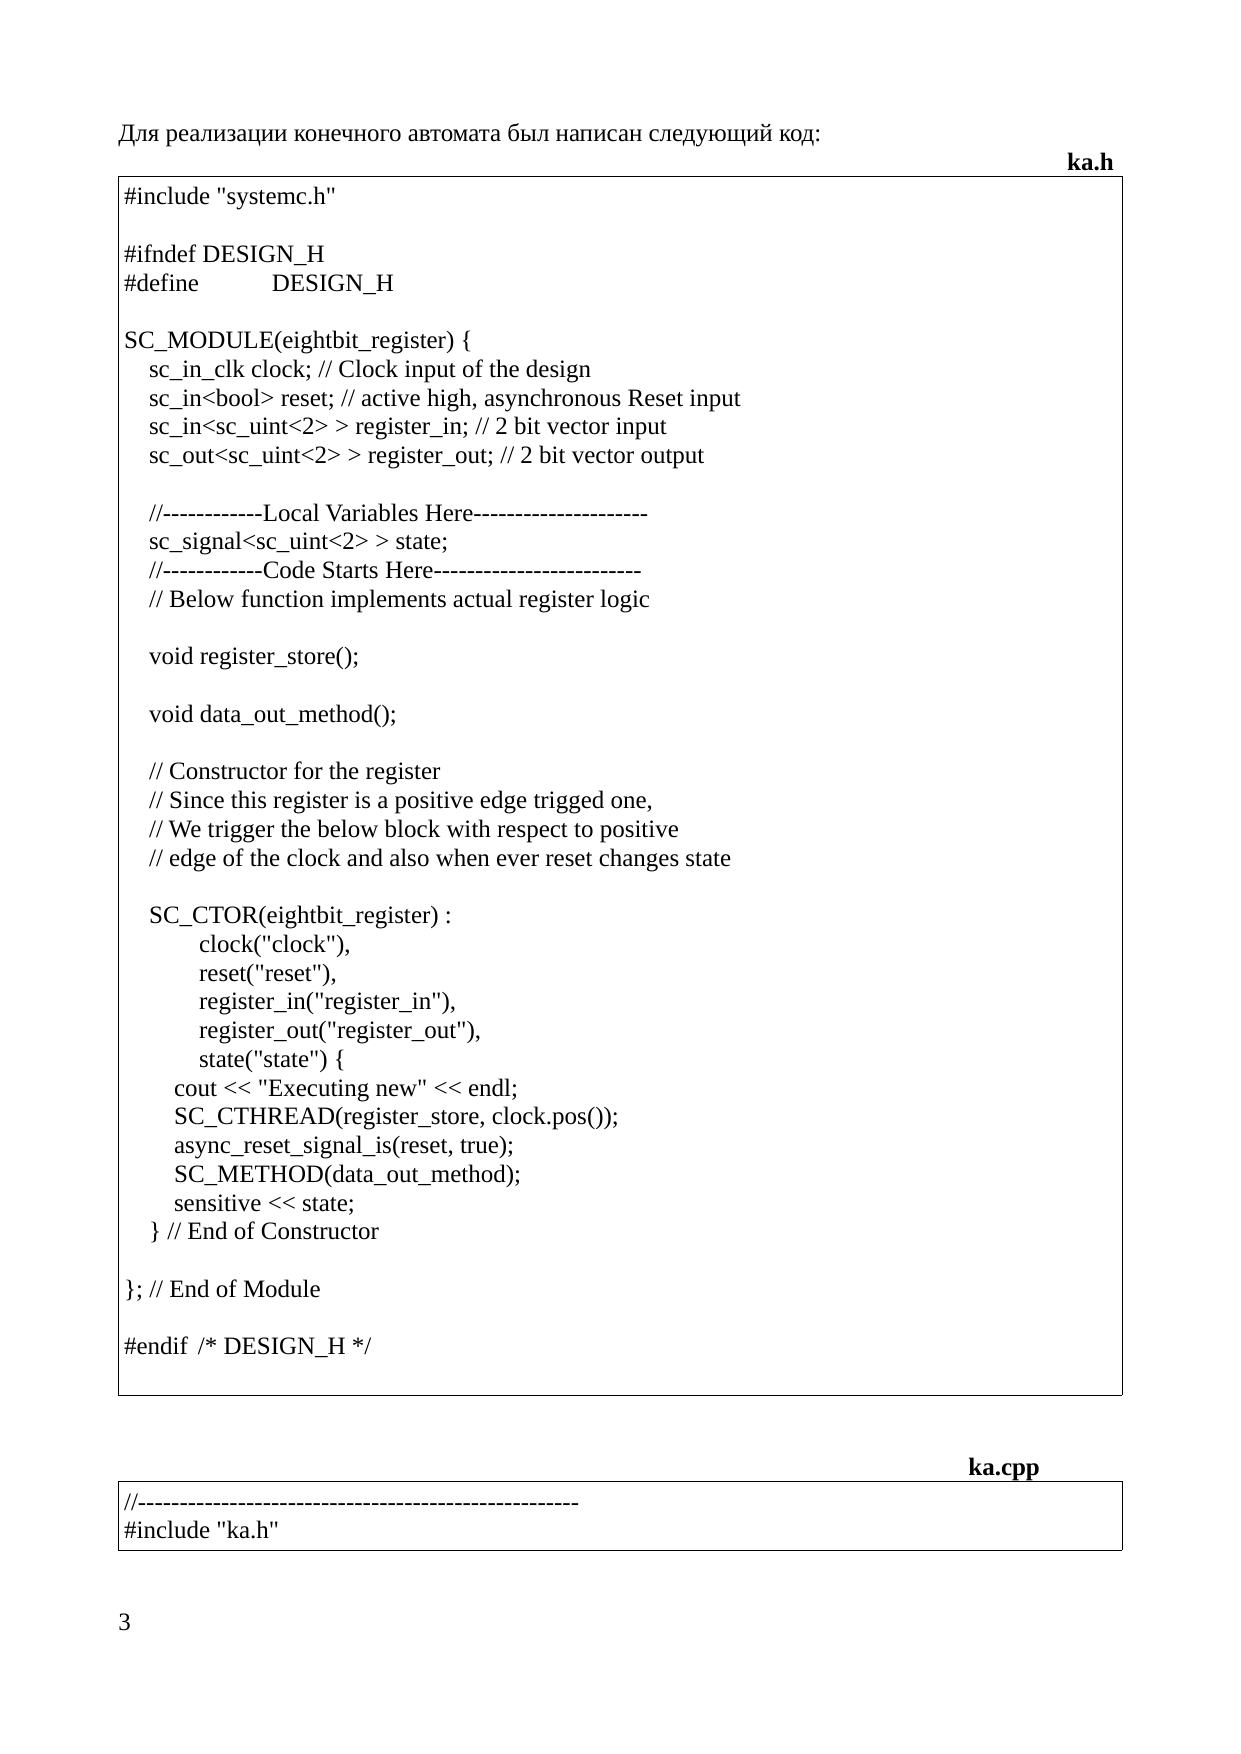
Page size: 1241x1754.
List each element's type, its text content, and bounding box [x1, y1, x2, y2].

text Для реализации конечного автомата был написан следующий код: [118, 118, 1122, 147]
text ka.h [118, 147, 1122, 176]
table_header #include "systemc.h" #ifndef DESIGN_H #define DESIGN_H SC_MODULE(eightbit_register) { sc_in_clk clock; // Clock input of the design sc_in<bool> reset; // active high, asynchronous Reset input sc_in<sc_uint<2> > register_in; // 2 bit vector input sc_out<sc_uint<2> > register_out; // 2 bit vector output //------------Local Variables Here--------------------- sc_signal<sc_uint<2> > state; //------------Code Starts Here------------------------- // Below function implements actual register logic void register_store(); void data_out_method(); // Constructor for the register // Since this register is a positive edge trigged one, // We trigger the below block with respect to positive // edge of the clock and also when ever reset changes state SC_CTOR(eightbit_register) : clock("clock"), reset("reset"), register_in("register_in"), register_out("register_out"), state("state") { cout << "Executing new" << endl; SC_CTHREAD(register_store, clock.pos()); async_reset_signal_is(reset, true); SC_METHOD(data_out_method); sensitive << state; } // End of Constructor }; // End of Module #endif /* DESIGN_H */ [119, 177, 1122, 1395]
text ka.cpp [118, 1452, 1122, 1481]
table_header //----------------------------------------------------- #include "ka.h" [119, 1482, 1122, 1550]
